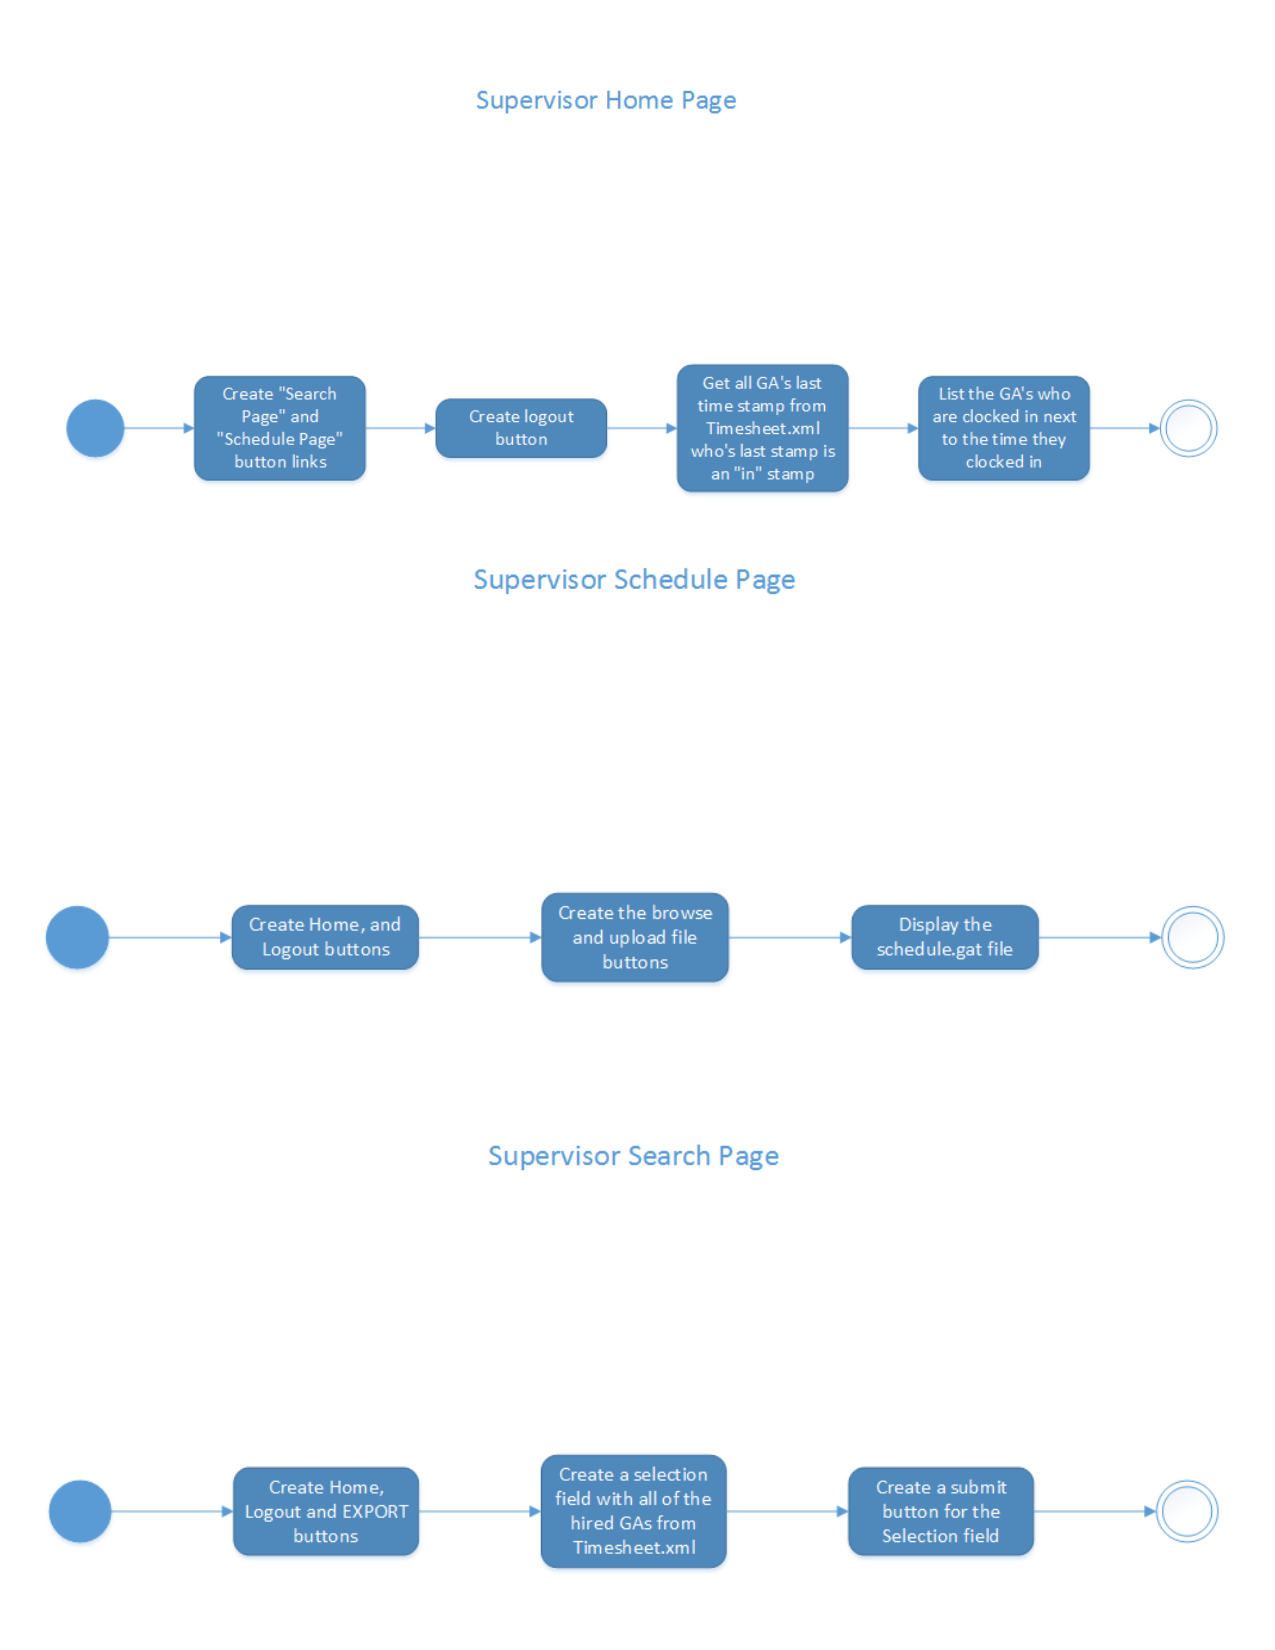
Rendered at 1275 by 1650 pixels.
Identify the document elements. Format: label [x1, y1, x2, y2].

picture [37, 550, 1229, 992]
picture [58, 73, 1222, 501]
picture [43, 1128, 1220, 1577]
